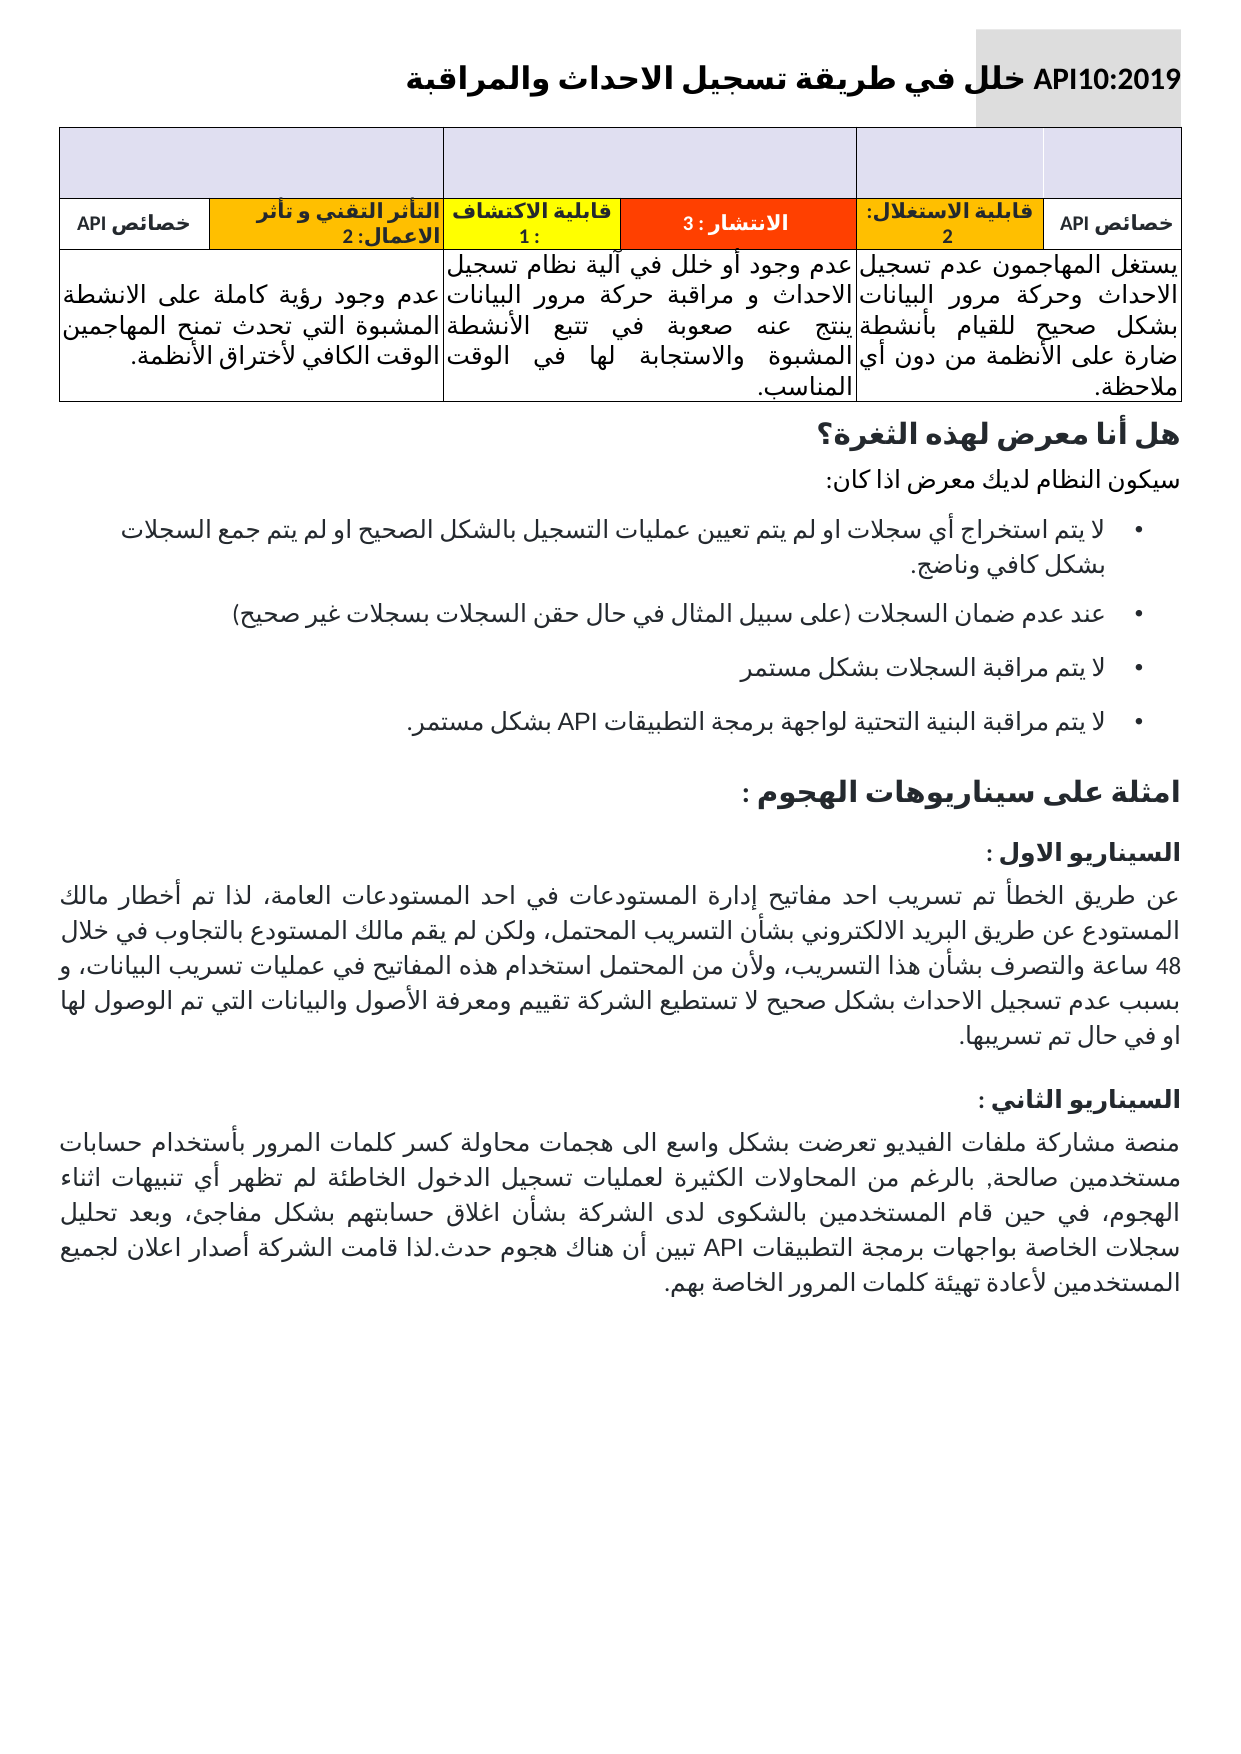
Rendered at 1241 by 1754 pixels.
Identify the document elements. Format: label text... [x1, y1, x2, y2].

subtitle هل أنا معرض لهذه الثغرة؟ [59, 416, 1181, 452]
table_header [620, 128, 856, 198]
table_cell عدم وجود أو خلل في آلية نظام تسجيل الاحداث و مراقبة حركة مرور البيانات ينتج عنه صعوبة في تتبع الأنشطة المشبوة والاستجابة لها في الوقت المناسب. [444, 250, 856, 401]
table_cell قابلية الاستغلال: 2 [857, 199, 1043, 249]
table_header [1044, 129, 1181, 198]
text منصة مشاركة ملفات الفيديو تعرضت بشكل واسع الى هجمات محاولة كسر كلمات المرور بأستخدام حسابات مستخدمين صالحة, بالرغم من المحاولات الكثيرة لعمليات تسجيل الدخول الخاطئة لم تظهر أي تنبيهات اثناء الهجوم، في حين قام المستخدمين بالشكوى لدى الشركة بشأن اغلاق حسابتهم بشكل مفاجئ، وبعد تحليل سجلات الخاصة بواجهات برمجة التطبيقات API تبين أن هناك هجوم حدث.لذا قامت الشركة أصدار اعلان لجميع المستخدمين لأعادة تهيئة كلمات المرور الخاصة بهم. [59, 1127, 1181, 1298]
list لا يتم مراقبة البنية التحتية لواجهة برمجة التطبيقات API بشكل مستمر. [59, 706, 1144, 737]
table_cell قابلية الاكتشاف : 1 [444, 199, 620, 249]
table_header [209, 128, 443, 198]
table_cell يستغل المهاجمون عدم تسجيل الاحداث وحركة مرور البيانات بشكل صحيح للقيام بأنشطة ضارة على الأنظمة من دون أي ملاحظة. [857, 250, 1181, 401]
table_cell الانتشار : 3 [621, 199, 856, 249]
table_header [857, 128, 1043, 198]
table_cell عدم وجود رؤية كاملة على الانشطة المشبوة التي تحدث تمنح المهاجمين الوقت الكافي لأختراق الأنظمة. [60, 250, 443, 401]
text سيكون النظام لديك معرض اذا كان: [59, 464, 1181, 495]
table_header [60, 128, 209, 198]
table_cell التأثر التقني و تأثر الاعمال: 2 [210, 199, 443, 249]
list لا يتم استخراج أي سجلات او لم يتم تعيين عمليات التسجيل بالشكل الصحيح او لم يتم جمع السجلات بشكل كافي وناضج. [59, 514, 1144, 579]
text عن طريق الخطأ تم تسريب احد مفاتيح إدارة المستودعات في احد المستودعات العامة، لذا تم أخطار مالك المستودع عن طريق البريد الالكتروني بشأن التسريب المحتمل، ولكن لم يقم مالك المستودع بالتجاوب في خلال 48 ساعة والتصرف بشأن هذا التسريب، وﻷن من المحتمل استخدام هذه المفاتيح في عمليات تسريب البيانات، و بسبب عدم تسجيل الاحداث بشكل صحيح لا تستطيع الشركة تقييم ومعرفة الأصول والبيانات التي تم الوصول لها او في حال تم تسريبها. [59, 880, 1181, 1051]
table_header [444, 128, 620, 198]
subtitle السيناريو الاول : [59, 837, 1181, 868]
table_cell خصائص API [1044, 199, 1181, 249]
table_cell خصائص API [60, 199, 209, 249]
list عند عدم ضمان السجلات (على سبيل المثال في حال حقن السجلات بسجلات غير صحيح) [59, 598, 1144, 629]
subtitle السيناريو الثاني : [59, 1084, 1181, 1115]
list لا يتم مراقبة السجلات بشكل مستمر [59, 652, 1144, 683]
subtitle امثلة على سيناريوهات الهجوم : [59, 774, 1181, 810]
